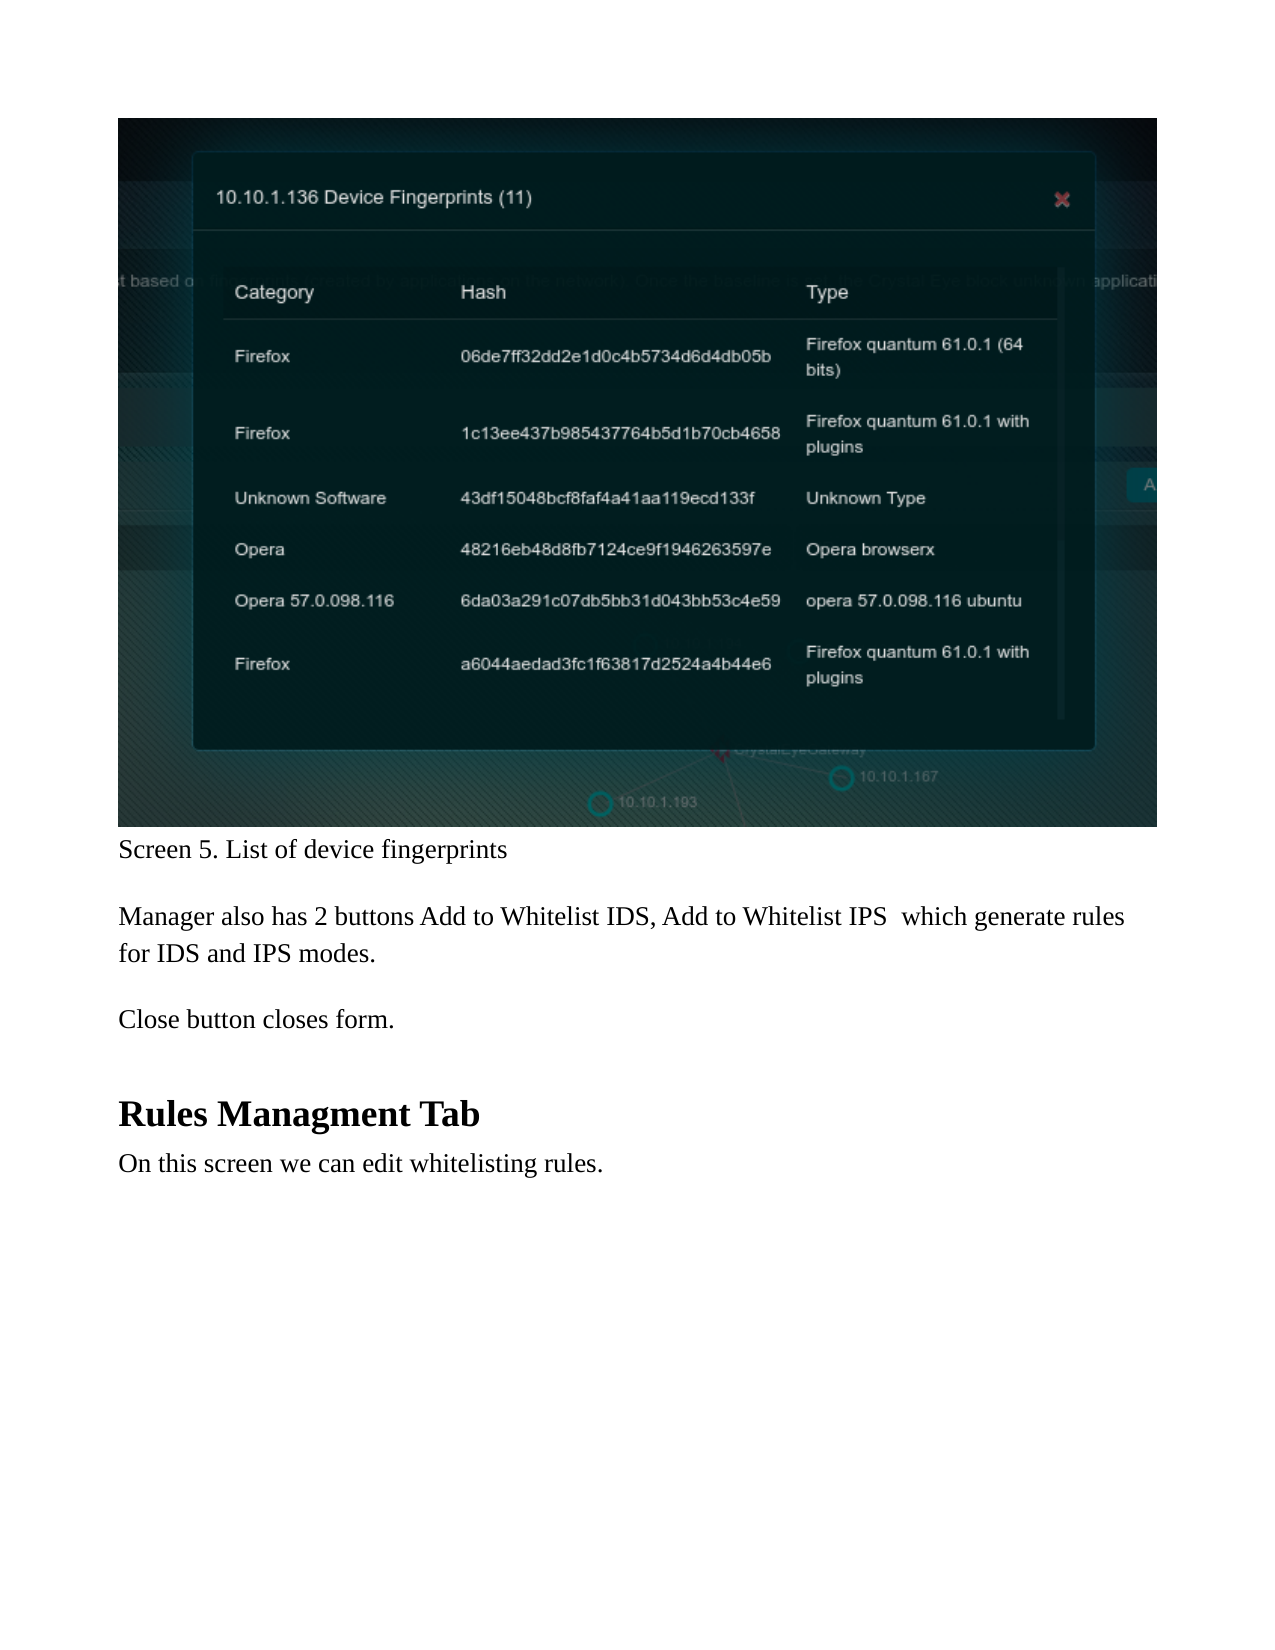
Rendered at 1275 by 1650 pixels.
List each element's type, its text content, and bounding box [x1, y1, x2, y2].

text On this screen we can edit whitelisting rules. [118, 1147, 1157, 1178]
picture [118, 118, 1157, 827]
subtitle Rules Managment Tab [118, 1091, 1157, 1134]
text Close button closes form. [118, 1004, 1157, 1035]
text Screen 5. List of device fingerprints [118, 827, 1157, 864]
text Manager also has 2 buttons Add to Whitelist IDS, Add to Whitelist IPS which generate rules for IDS and IPS modes. [118, 899, 1157, 968]
